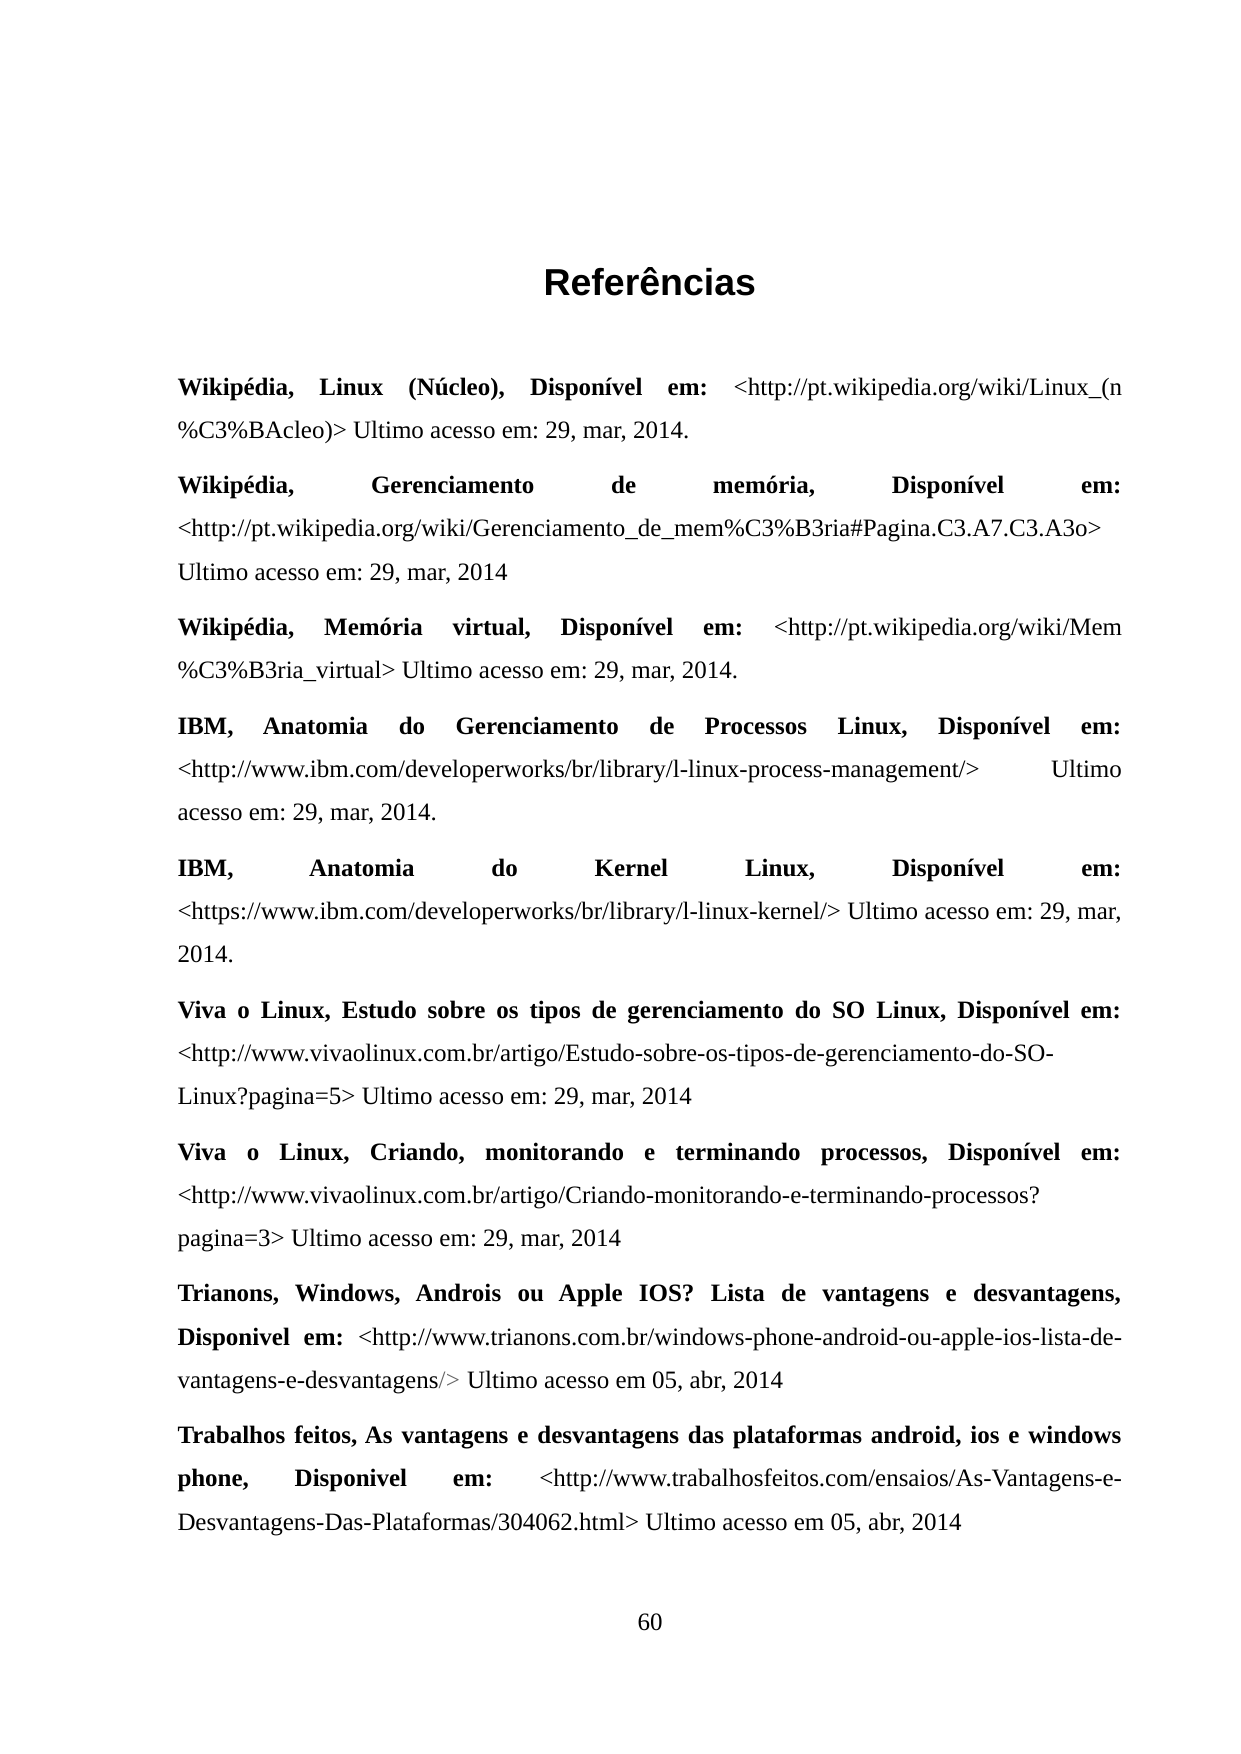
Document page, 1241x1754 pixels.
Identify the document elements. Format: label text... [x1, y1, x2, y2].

text Viva o Linux, Criando, monitorando e terminando processos, Disponível em: <http://www.vivaolinux.com.br/artigo/Criando-monitorando-e-terminando-processos?pagina=3> Ultimo acesso em: 29, mar, 2014 [177, 1137, 1122, 1252]
text Wikipédia, Gerenciamento de memória, Disponível em: <http://pt.wikipedia.org/wiki/Gerenciamento_de_mem%C3%B3ria#Pagina.C3.A7.C3.A3o> Ultimo acesso em: 29, mar, 2014 [177, 470, 1122, 585]
text IBM, Anatomia do Gerenciamento de Processos Linux, Disponível em: <http://www.ibm.com/developerworks/br/library/l-linux-process-management/> Ultimo acesso em: 29, mar, 2014. [177, 711, 1122, 826]
text Viva o Linux, Estudo sobre os tipos de gerenciamento do SO Linux, Disponível em: <http://www.vivaolinux.com.br/artigo/Estudo-sobre-os-tipos-de-gerenciamento-do-SO-Linux?pagina=5> Ultimo acesso em: 29, mar, 2014 [177, 995, 1122, 1110]
text Wikipédia, Memória virtual, Disponível em: <http://pt.wikipedia.org/wiki/Mem%C3%B3ria_virtual> Ultimo acesso em: 29, mar, 2014. [177, 612, 1122, 684]
text Trabalhos feitos, As vantagens e desvantagens das plataformas android, ios e windows phone, Disponivel em: <http://www.trabalhosfeitos.com/ensaios/As-Vantagens-e-Desvantagens-Das-Plataformas/304062.html> Ultimo acesso em 05, abr, 2014 [177, 1420, 1122, 1535]
text Wikipédia, Linux (Núcleo), Disponível em: <http://pt.wikipedia.org/wiki/Linux_(n%C3%BAcleo)> Ultimo acesso em: 29, mar, 2014. [177, 372, 1122, 443]
text IBM, Anatomia do Kernel Linux, Disponível em: <https://www.ibm.com/developerworks/br/library/l-linux-kernel/> Ultimo acesso em: 29, mar, 2014. [177, 853, 1122, 968]
text Trianons, Windows, Androis ou Apple IOS? Lista de vantagens e desvantagens, Disponivel em: <http://www.trianons.com.br/windows-phone-android-ou-apple-ios-lista-de-vantagens-e-desvantagens/> Ultimo acesso em 05, abr, 2014 [177, 1278, 1122, 1393]
subtitle Referências [177, 260, 1122, 303]
